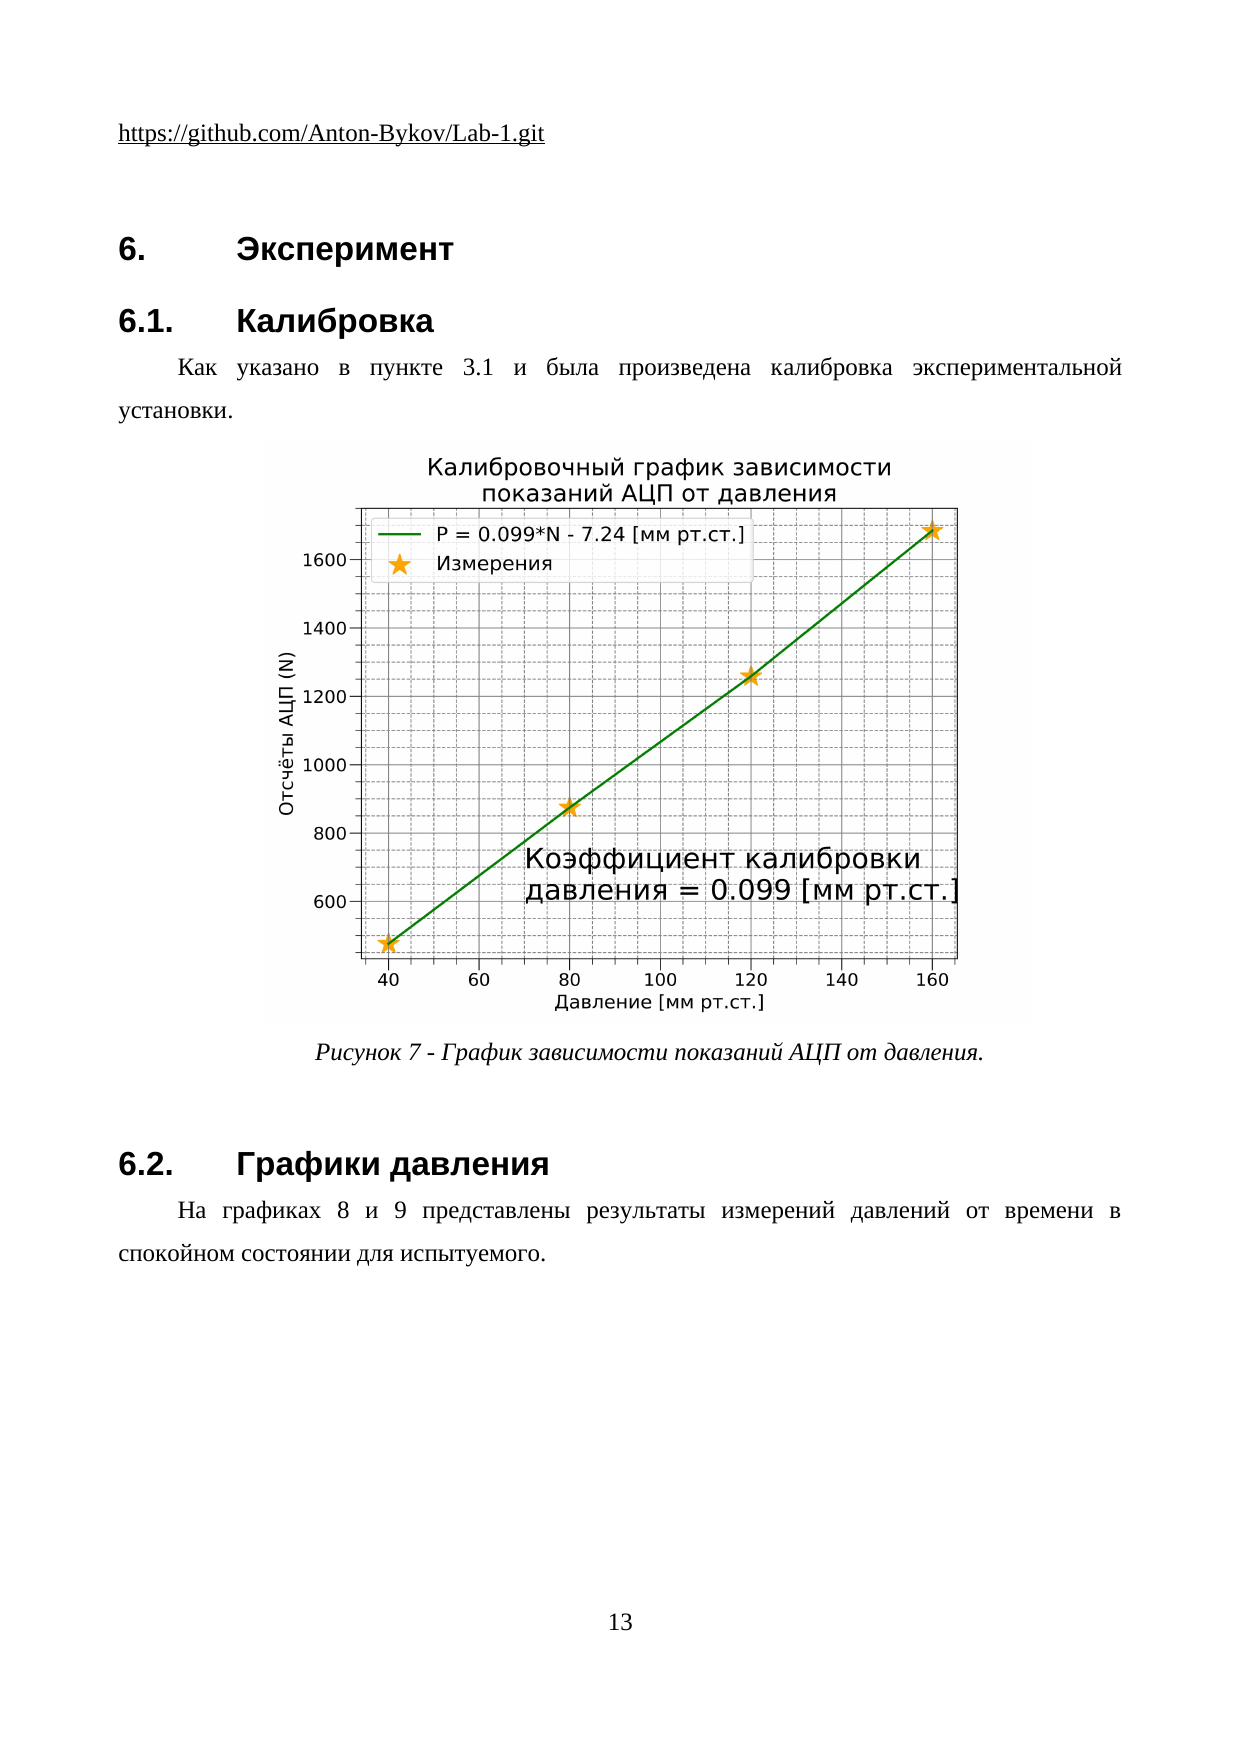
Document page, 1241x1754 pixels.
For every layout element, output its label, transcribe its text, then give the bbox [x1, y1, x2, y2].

text Как указано в пункте 3.1 и была произведена калибровка экспериментальной установки. [118, 352, 1122, 424]
text https://github.com/Anton-Bykov/Lab-1.git [118, 118, 1122, 147]
subtitle Эксперимент [118, 229, 1122, 268]
text На графиках 8 и 9 представлены результаты измерений давлений от времени в спокойном состоянии для испытуемого. [118, 1195, 1122, 1267]
picture [265, 438, 1034, 1023]
subtitle Графики давления [118, 1144, 1122, 1182]
subtitle Калибровка [118, 301, 1122, 339]
text Рисунок 7 - График зависимости показаний АЦП от давления. [118, 1037, 1122, 1066]
